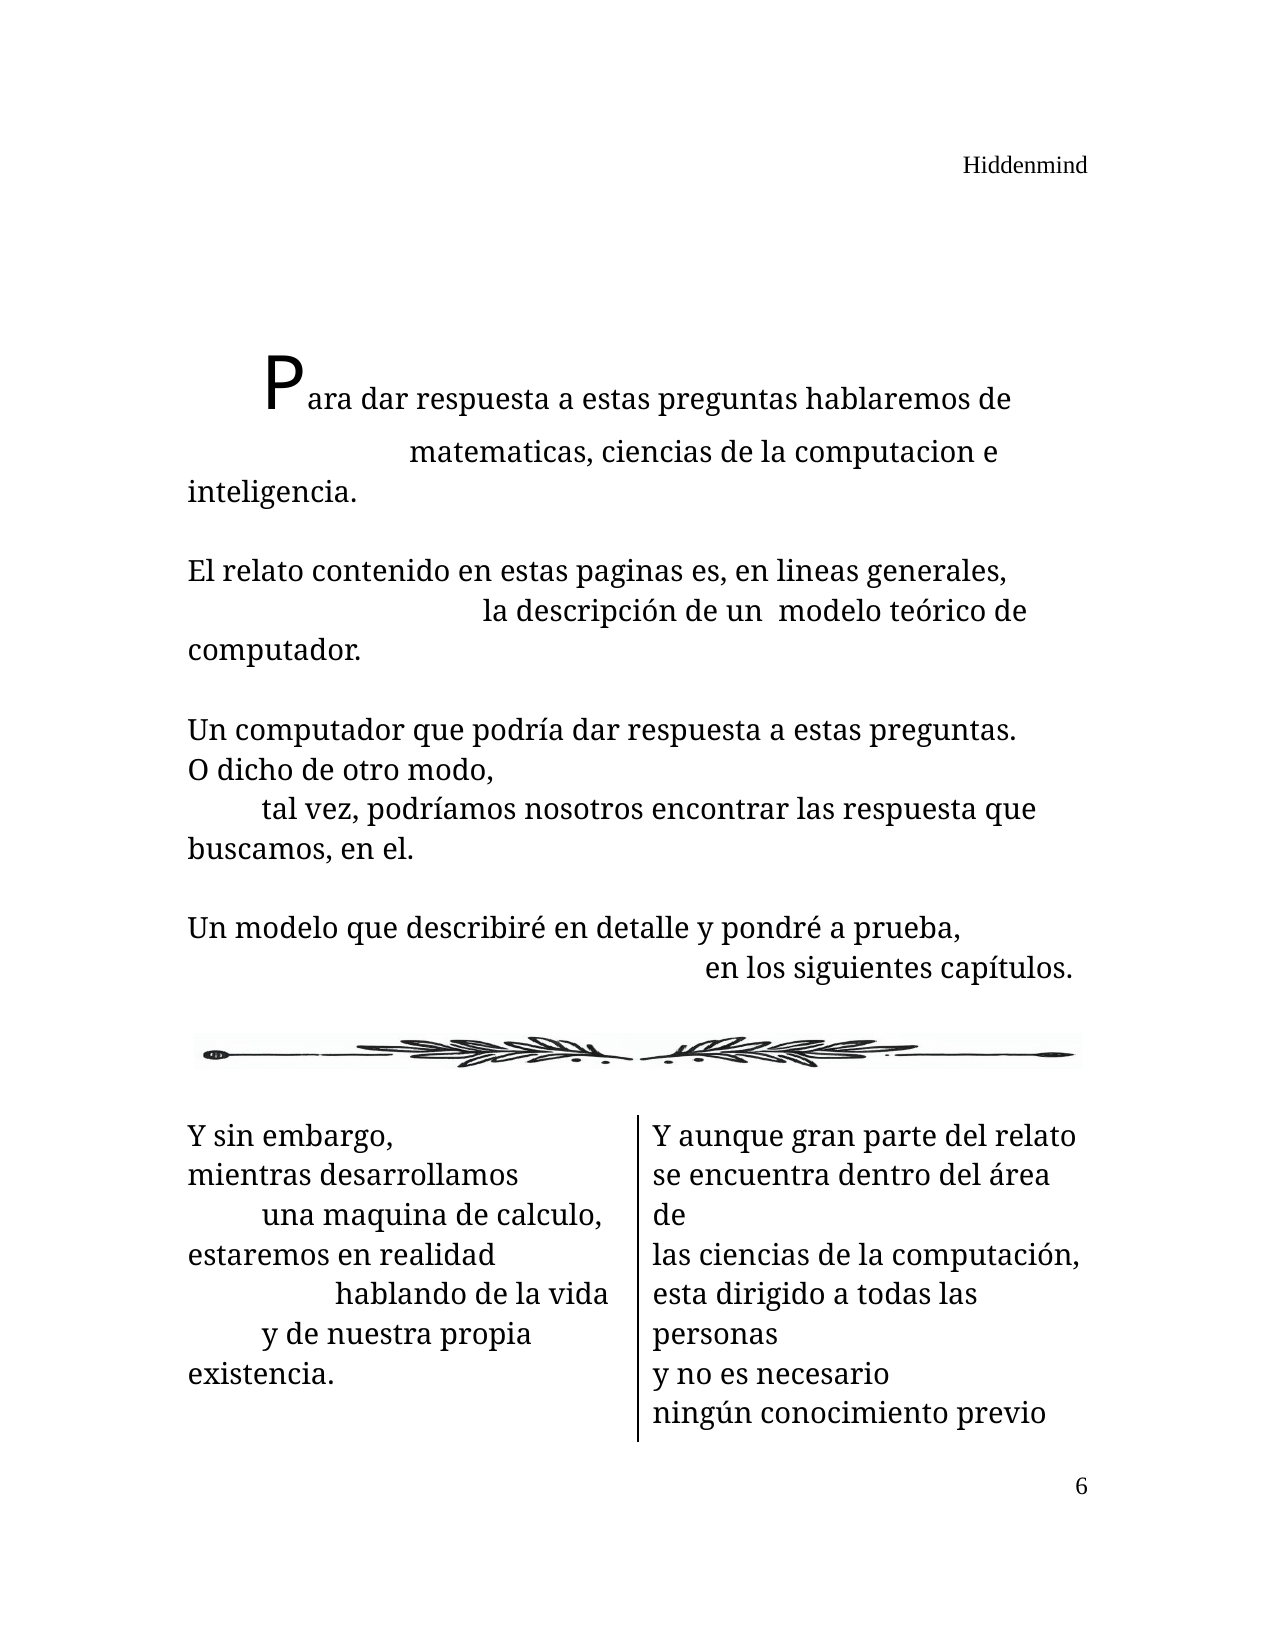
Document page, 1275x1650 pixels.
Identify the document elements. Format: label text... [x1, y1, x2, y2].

text la descripción de un modelo teórico de computador. [187, 590, 1087, 669]
text las ciencias de la computación, [652, 1234, 1087, 1273]
text matematicas, ciencias de la computacion e inteligencia. [187, 431, 1087, 511]
text y de nuestra propia existencia. [187, 1313, 622, 1393]
text El relato contenido en estas paginas es, en lineas generales, [187, 550, 1087, 590]
text estaremos en realidad [187, 1234, 622, 1273]
text Un modelo que describiré en detalle y pondré a prueba, [187, 907, 1087, 947]
text esta dirigido a todas las personas [652, 1273, 1087, 1353]
text Para dar respuesta a estas preguntas hablaremos de [187, 329, 1087, 431]
text tal vez, podríamos nosotros encontrar las respuesta que buscamos, en el. [187, 788, 1087, 868]
text una maquina de calculo, [187, 1194, 622, 1234]
text mientras desarrollamos [187, 1154, 622, 1194]
text Un computador que podría dar respuesta a estas preguntas. [187, 709, 1087, 749]
text hablando de la vida [187, 1273, 622, 1313]
text Y aunque gran parte del relato [652, 1115, 1087, 1154]
text O dicho de otro modo, [187, 749, 1087, 788]
text en los siguientes capítulos. [187, 947, 1087, 987]
text Y sin embargo, [187, 1115, 622, 1154]
text ningún conocimiento previo [652, 1393, 1087, 1432]
picture [193, 1033, 1083, 1069]
text y no es necesario [652, 1353, 1087, 1393]
text se encuentra dentro del área de [652, 1154, 1087, 1234]
